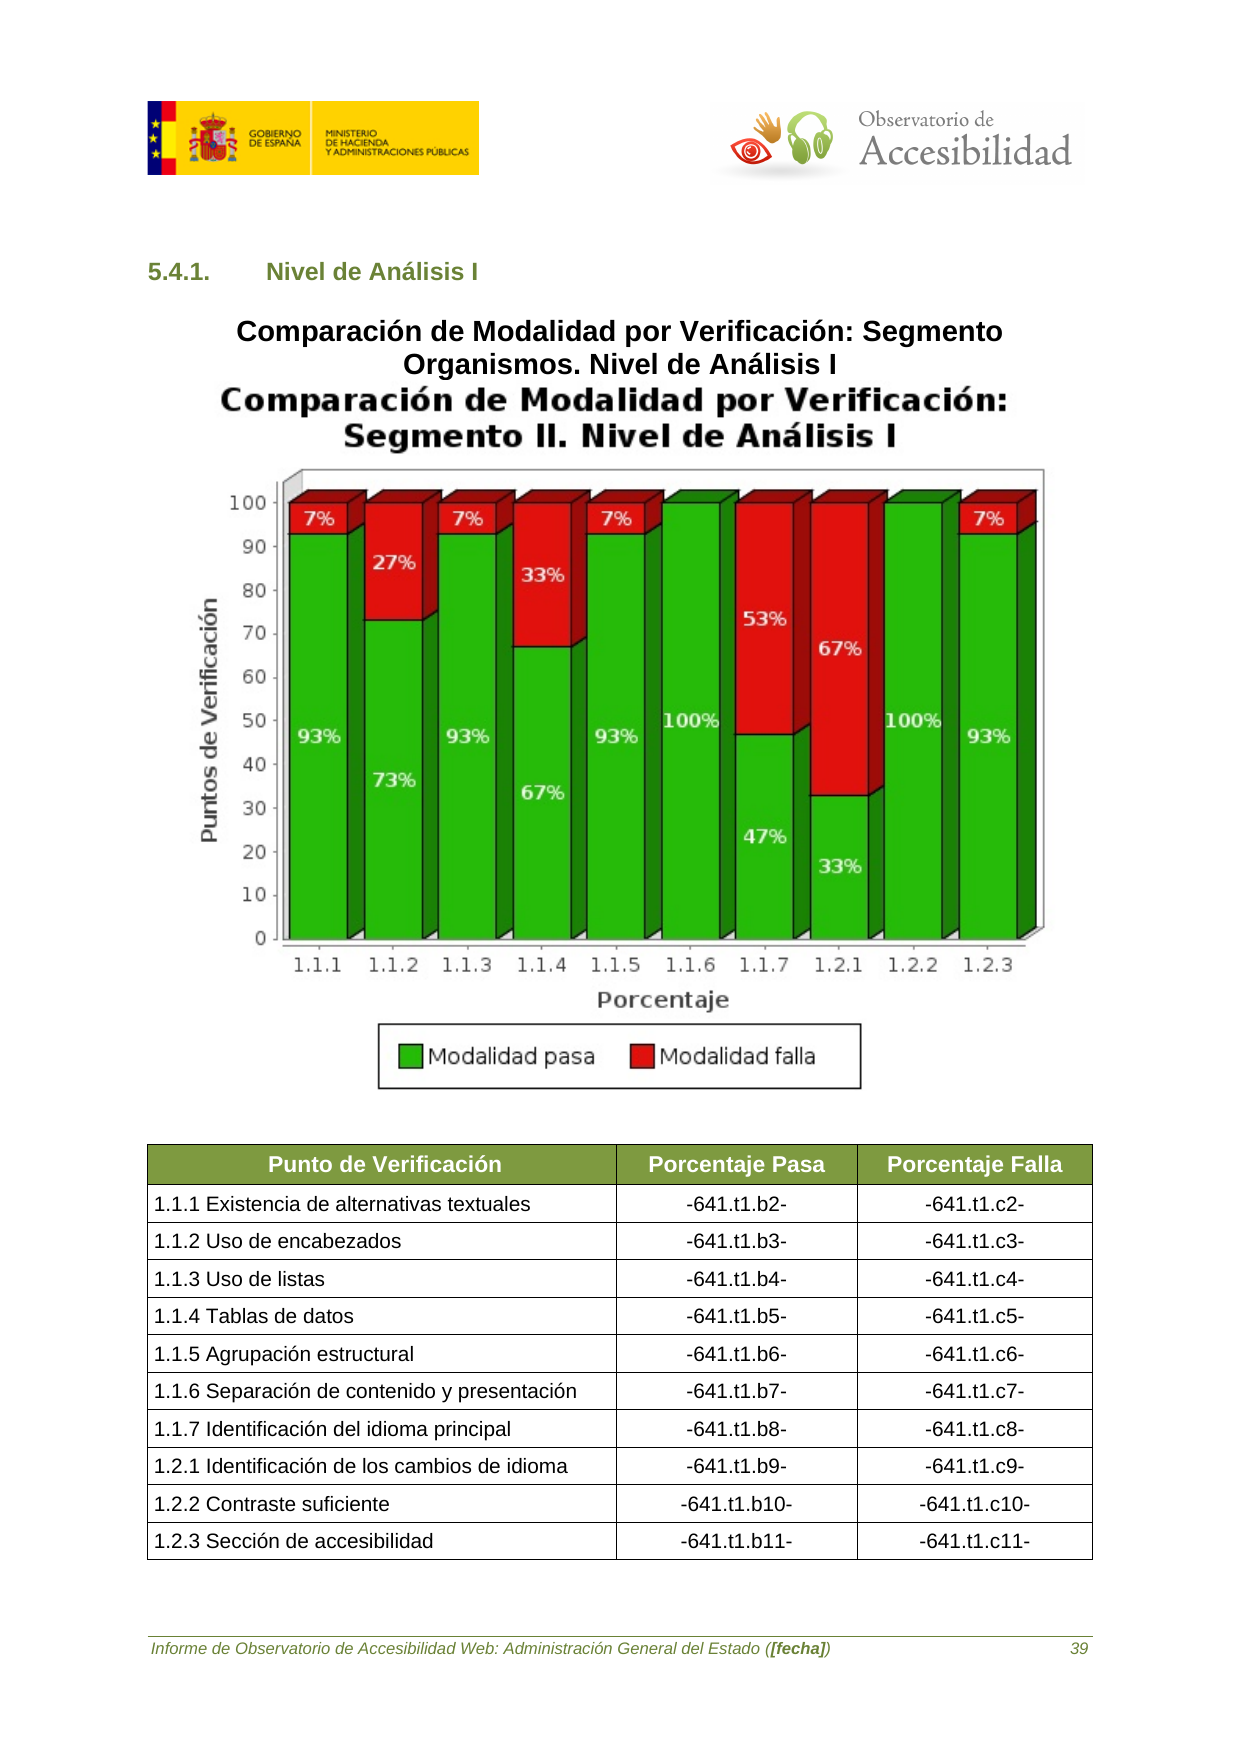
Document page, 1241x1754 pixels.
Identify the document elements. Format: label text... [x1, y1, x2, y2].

text Comparación de Modalidad por Verificación: Segmento Organismos. Nivel de Análisis I [148, 314, 1092, 381]
table_cell -641.t1.b6- [617, 1335, 857, 1372]
table_cell -641.t1.c9- [858, 1448, 1092, 1484]
table_header Porcentaje Falla [858, 1145, 1092, 1184]
table_cell -641.t1.c7- [858, 1373, 1092, 1409]
table_cell 1.2.3 Sección de accesibilidad [148, 1523, 616, 1559]
table_cell -641.t1.b2- [617, 1185, 857, 1222]
table_cell -641.t1.b11- [617, 1523, 857, 1559]
subtitle Nivel de Análisis I [148, 257, 1092, 286]
table_cell -641.t1.c5- [858, 1298, 1092, 1334]
table_cell -641.t1.c2- [858, 1185, 1092, 1222]
table_cell 1.2.2 Contraste suficiente [148, 1485, 616, 1522]
table_cell -641.t1.c3- [858, 1223, 1092, 1259]
table_cell 1.1.3 Uso de listas [148, 1260, 616, 1297]
table_cell -641.t1.c4- [858, 1260, 1092, 1297]
table_cell -641.t1.c8- [858, 1410, 1092, 1447]
table_cell 1.1.5 Agrupación estructural [148, 1335, 616, 1372]
picture [710, 102, 1086, 185]
table_cell -641.t1.b8- [617, 1410, 857, 1447]
picture [178, 380, 1062, 1091]
table_cell 1.1.1 Existencia de alternativas textuales [148, 1185, 616, 1222]
table_cell 1.1.2 Uso de encabezados [148, 1223, 616, 1259]
table_header Punto de Verificación [148, 1145, 616, 1184]
table_cell -641.t1.b4- [617, 1260, 857, 1297]
table_cell 1.1.4 Tablas de datos [148, 1298, 616, 1334]
table_cell -641.t1.b7- [617, 1373, 857, 1409]
table_cell -641.t1.b10- [617, 1485, 857, 1522]
table_cell -641.t1.b9- [617, 1448, 857, 1484]
table_cell -641.t1.c11- [858, 1523, 1092, 1559]
table_cell 1.1.7 Identificación del idioma principal [148, 1410, 616, 1447]
table_cell 1.1.6 Separación de contenido y presentación [148, 1373, 616, 1409]
table_cell -641.t1.b3- [617, 1223, 857, 1259]
picture [147, 101, 479, 175]
table_header Porcentaje Pasa [617, 1145, 857, 1184]
table_cell -641.t1.b5- [617, 1298, 857, 1334]
table_cell -641.t1.c10- [858, 1485, 1092, 1522]
table_cell -641.t1.c6- [858, 1335, 1092, 1372]
table_cell 1.2.1 Identificación de los cambios de idioma [148, 1448, 616, 1484]
